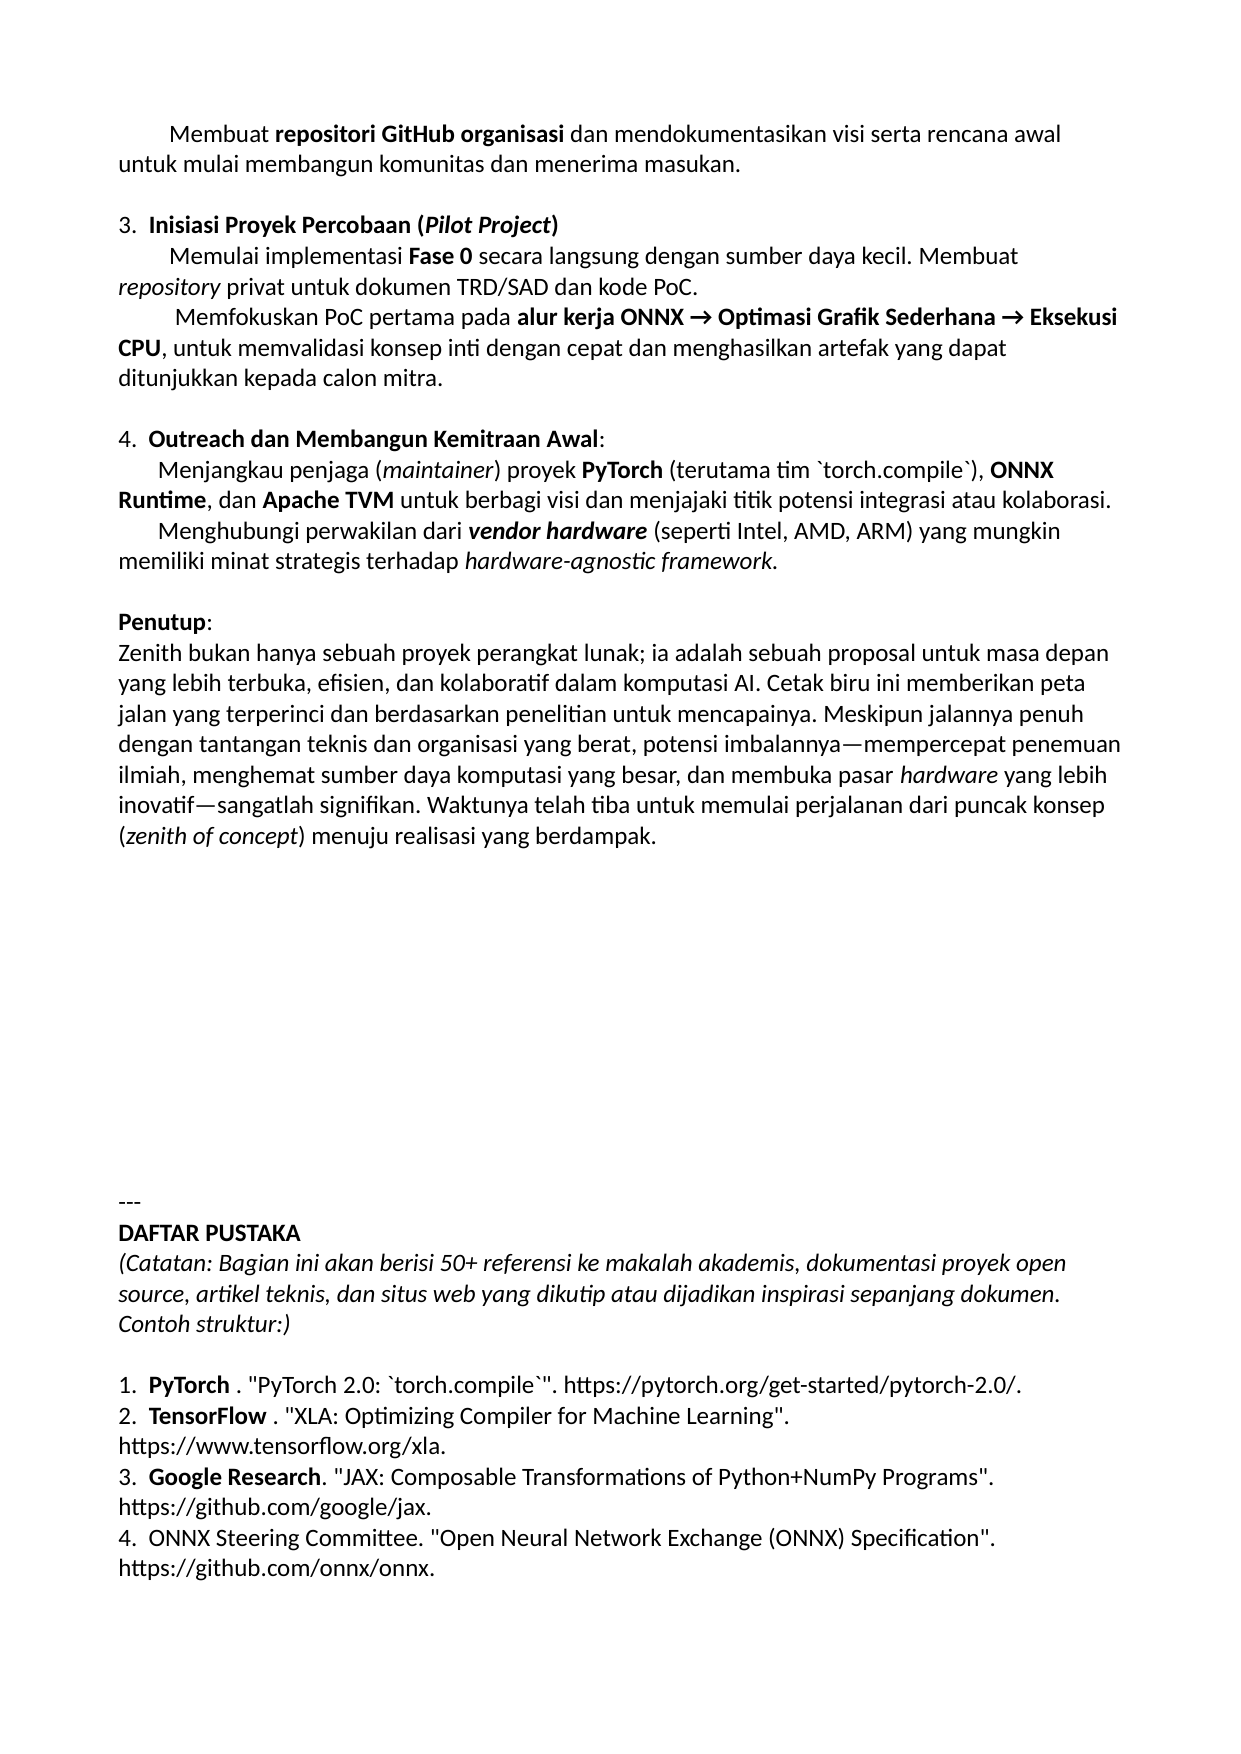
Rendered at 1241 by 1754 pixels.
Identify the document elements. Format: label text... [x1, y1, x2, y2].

text Menjangkau penjaga (maintainer) proyek PyTorch (terutama tim `torch.compile`), ONNX Runtime, dan Apache TVM untuk berbagi visi dan menjajaki titik potensi integrasi atau kolaborasi. [118, 454, 1122, 515]
text 1. PyTorch . "PyTorch 2.0: `torch.compile`". https://pytorch.org/get-started/pytorch-2.0/. [118, 1369, 1122, 1400]
text Zenith bukan hanya sebuah proyek perangkat lunak; ia adalah sebuah proposal untuk masa depan yang lebih terbuka, efisien, dan kolaboratif dalam komputasi AI. Cetak biru ini memberikan peta jalan yang terperinci dan berdasarkan penelitian untuk mencapainya. Meskipun jalannya penuh dengan tantangan teknis dan organisasi yang berat, potensi imbalannya—mempercepat penemuan ilmiah, menghemat sumber daya komputasi yang besar, dan membuka pasar hardware yang lebih inovatif—sangatlah signifikan. Waktunya telah tiba untuk memulai perjalanan dari puncak konsep (zenith of concept) menuju realisasi yang berdampak. [118, 637, 1122, 851]
text 4. ONNX Steering Committee. "Open Neural Network Exchange (ONNX) Specification". https://github.com/onnx/onnx. [118, 1522, 1122, 1583]
text Memulai implementasi Fase 0 secara langsung dengan sumber daya kecil. Membuat repository privat untuk dokumen TRD/SAD dan kode PoC. [118, 240, 1122, 301]
text Membuat repositori GitHub organisasi dan mendokumentasikan visi serta rencana awal untuk mulai membangun komunitas dan menerima masukan. [118, 118, 1122, 179]
text (Catatan: Bagian ini akan berisi 50+ referensi ke makalah akademis, dokumentasi proyek open source, artikel teknis, dan situs web yang dikutip atau dijadikan inspirasi sepanjang dokumen. Contoh struktur:) [118, 1247, 1122, 1339]
text Memfokuskan PoC pertama pada alur kerja ONNX → Optimasi Grafik Sederhana → Eksekusi CPU, untuk memvalidasi konsep inti dengan cepat dan menghasilkan artefak yang dapat ditunjukkan kepada calon mitra. [118, 301, 1122, 393]
text Menghubungi perwakilan dari vendor hardware (seperti Intel, AMD, ARM) yang mungkin memiliki minat strategis terhadap hardware-agnostic framework. [118, 515, 1122, 576]
text DAFTAR PUSTAKA [118, 1217, 1122, 1247]
text 4. Outreach dan Membangun Kemitraan Awal: [118, 423, 1122, 454]
text --- [118, 1186, 1122, 1217]
text 3. Inisiasi Proyek Percobaan (Pilot Project) [118, 210, 1122, 240]
text 2. TensorFlow . "XLA: Optimizing Compiler for Machine Learning". https://www.tensorflow.org/xla. [118, 1400, 1122, 1461]
text 3. Google Research. "JAX: Composable Transformations of Python+NumPy Programs". https://github.com/google/jax. [118, 1461, 1122, 1522]
text Penutup: [118, 606, 1122, 637]
